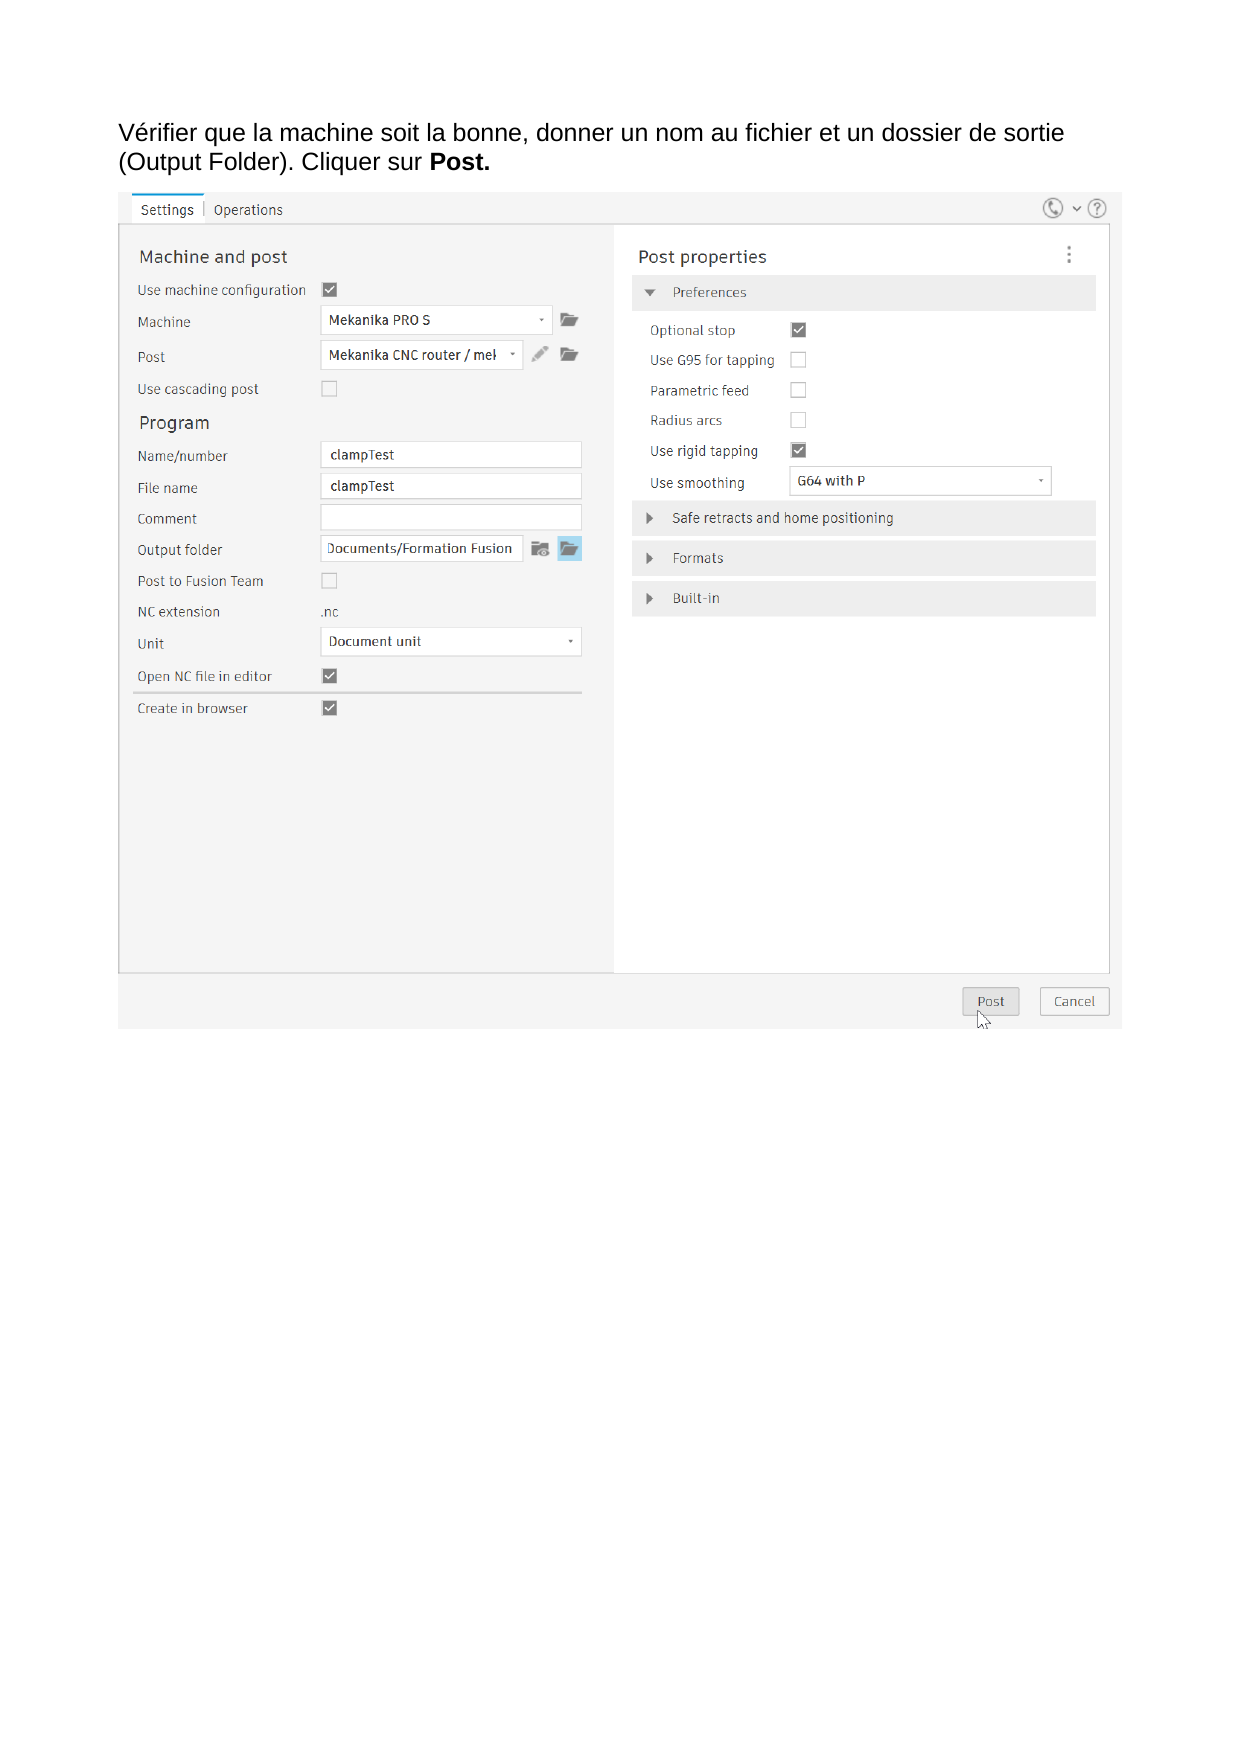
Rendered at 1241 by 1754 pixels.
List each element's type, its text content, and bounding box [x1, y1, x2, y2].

text Vérifier que la machine soit la bonne, donner un nom au fichier et un dossier de sortie (Output Folder). Cliquer sur Post. [118, 118, 1122, 176]
picture [118, 192, 1123, 1029]
